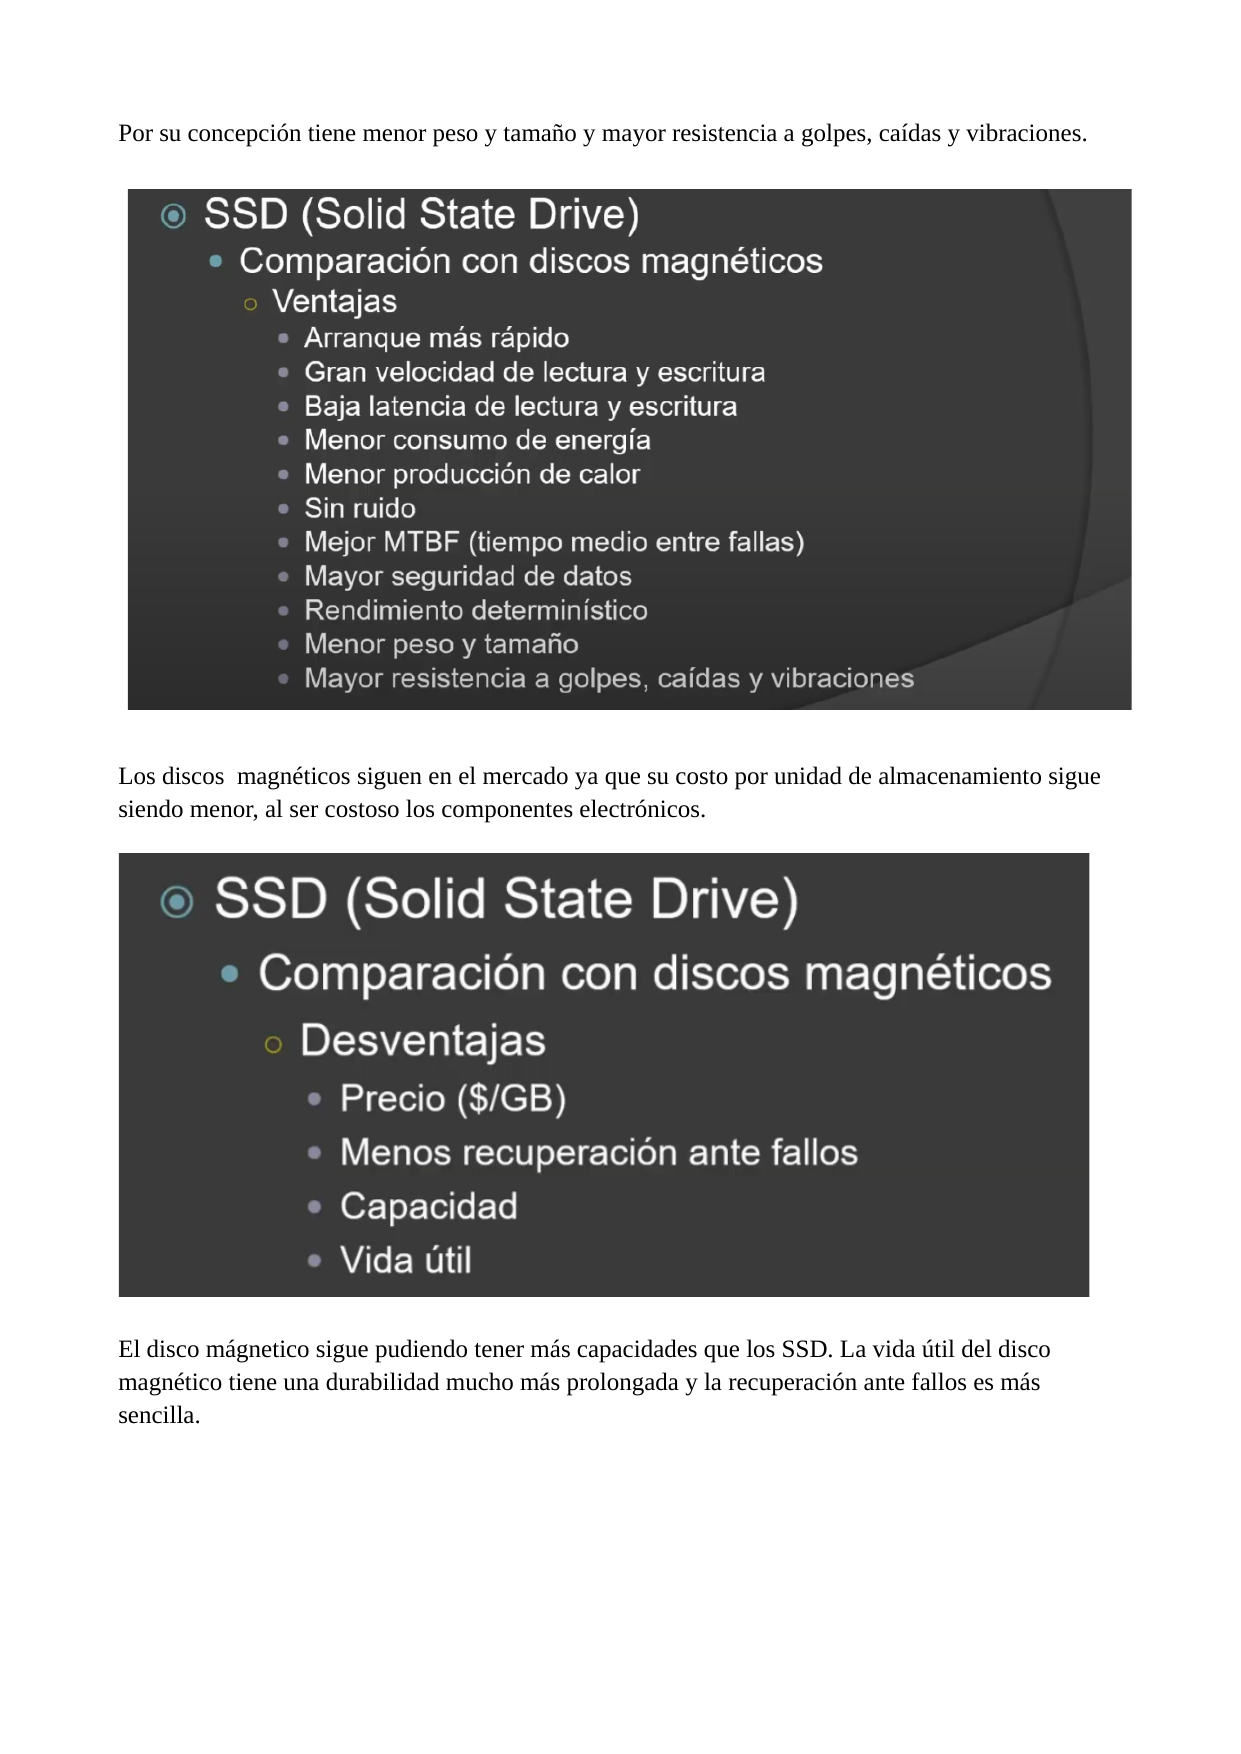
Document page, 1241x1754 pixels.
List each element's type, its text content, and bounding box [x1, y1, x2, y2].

picture [127, 189, 1132, 710]
text Los discos magnéticos siguen en el mercado ya que su costo por unidad de almacenamiento sigue siendo menor, al ser costoso los componentes electrónicos. [118, 761, 1122, 823]
text Por su concepción tiene menor peso y tamaño y mayor resistencia a golpes, caídas y vibraciones. [118, 118, 1122, 180]
text El disco mágnetico sigue pudiendo tener más capacidades que los SSD. La vida útil del disco magnético tiene una durabilidad mucho más prolongada y la recuperación ante fallos es más sencilla. [118, 842, 1122, 1428]
picture [118, 853, 1090, 1297]
